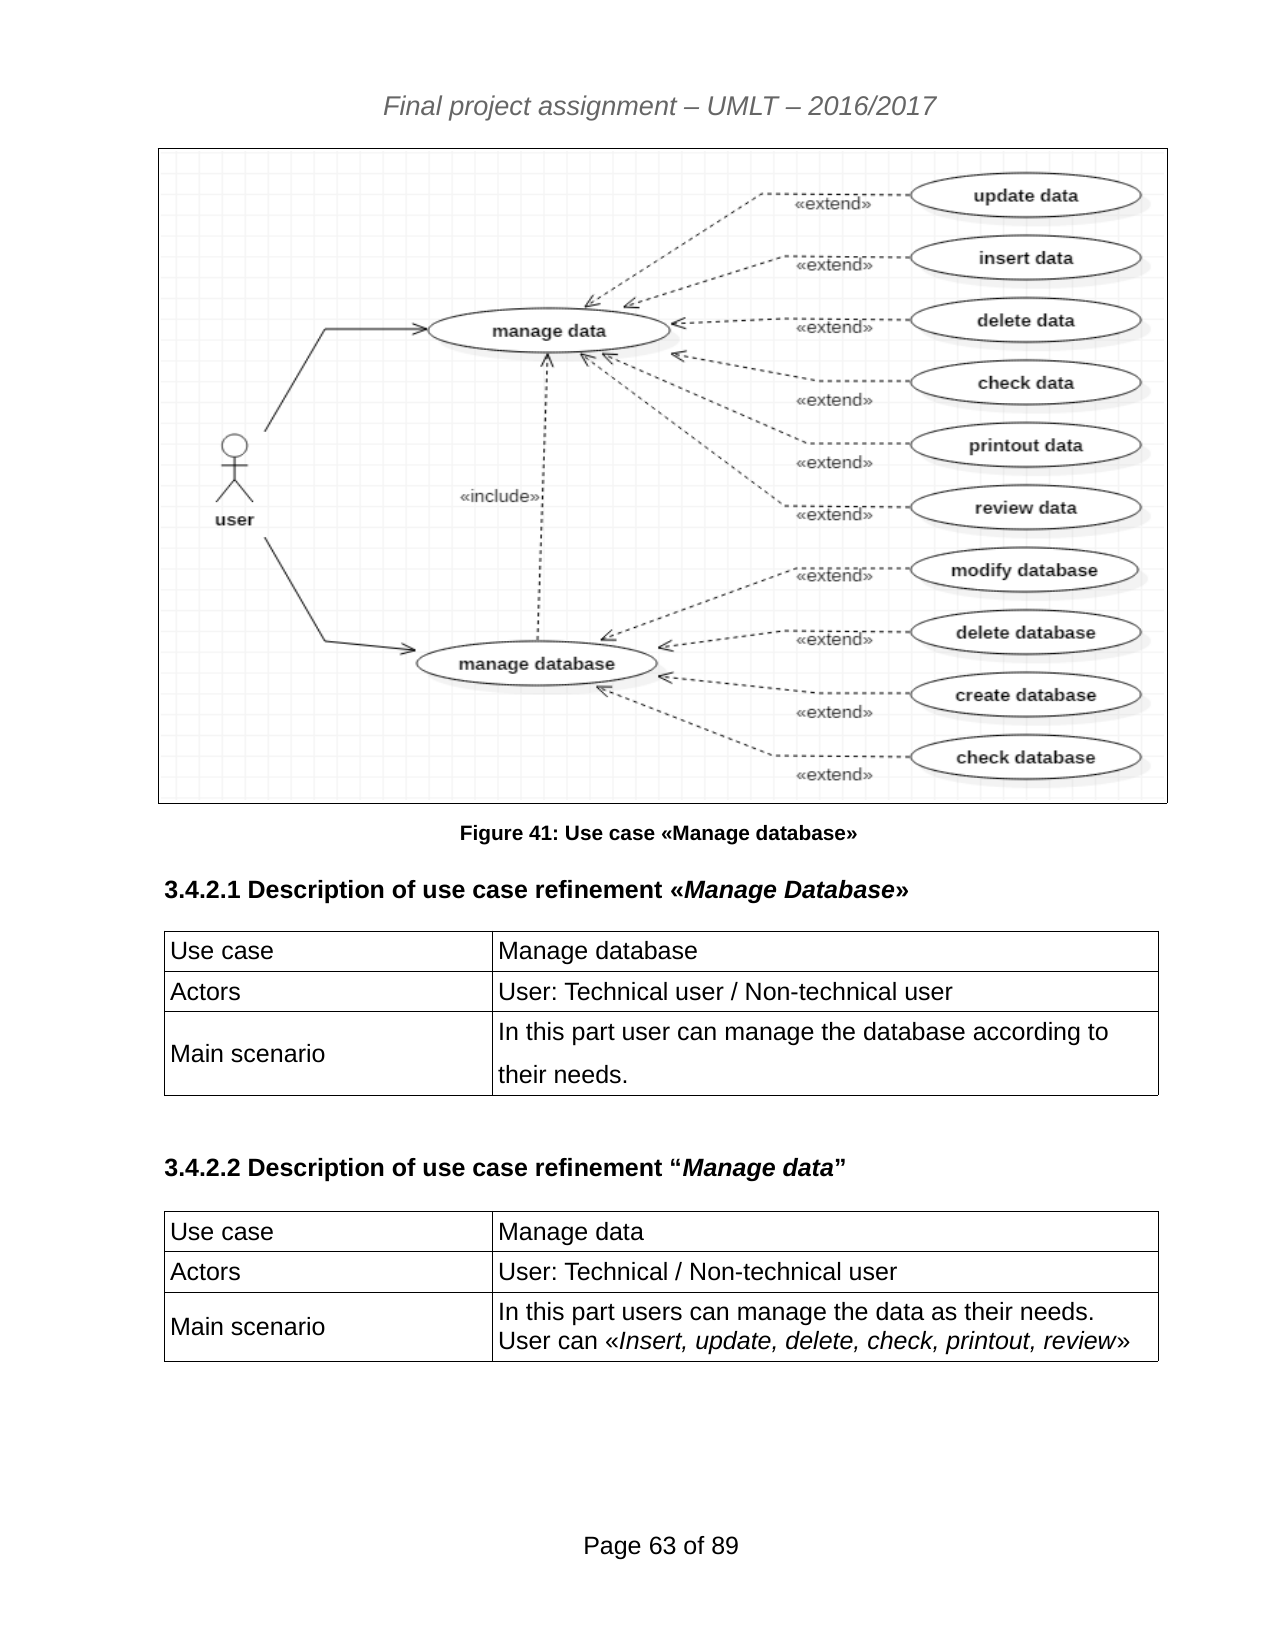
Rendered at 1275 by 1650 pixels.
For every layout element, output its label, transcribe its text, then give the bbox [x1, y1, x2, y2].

subtitle 3.4.2.1 Description of use case refinement «Manage Database» [164, 875, 1158, 904]
table_cell In this part users can manage the data as their needs. User can «Insert, update, delete, check, printout, review» [493, 1293, 1158, 1361]
text [159, 149, 1167, 803]
table_cell Main scenario [165, 1293, 492, 1361]
text Figure 41: Use case «Manage database» [164, 804, 1158, 846]
table_header Use case [165, 932, 492, 971]
table_cell Main scenario [165, 1012, 492, 1094]
table_header Use case [165, 1212, 492, 1251]
table_cell In this part user can manage the database according to their needs. [493, 1012, 1158, 1094]
table_header Manage database [493, 932, 1158, 971]
table_cell User: Technical user / Non-technical user [493, 972, 1158, 1011]
subtitle 3.4.2.2 Description of use case refinement “Manage data” [164, 1153, 1158, 1182]
table_header Manage data [493, 1212, 1158, 1251]
picture [160, 151, 1164, 800]
table_cell Actors [165, 972, 492, 1011]
table_cell User: Technical / Non-technical user [493, 1252, 1158, 1292]
table_cell Actors [165, 1252, 492, 1292]
